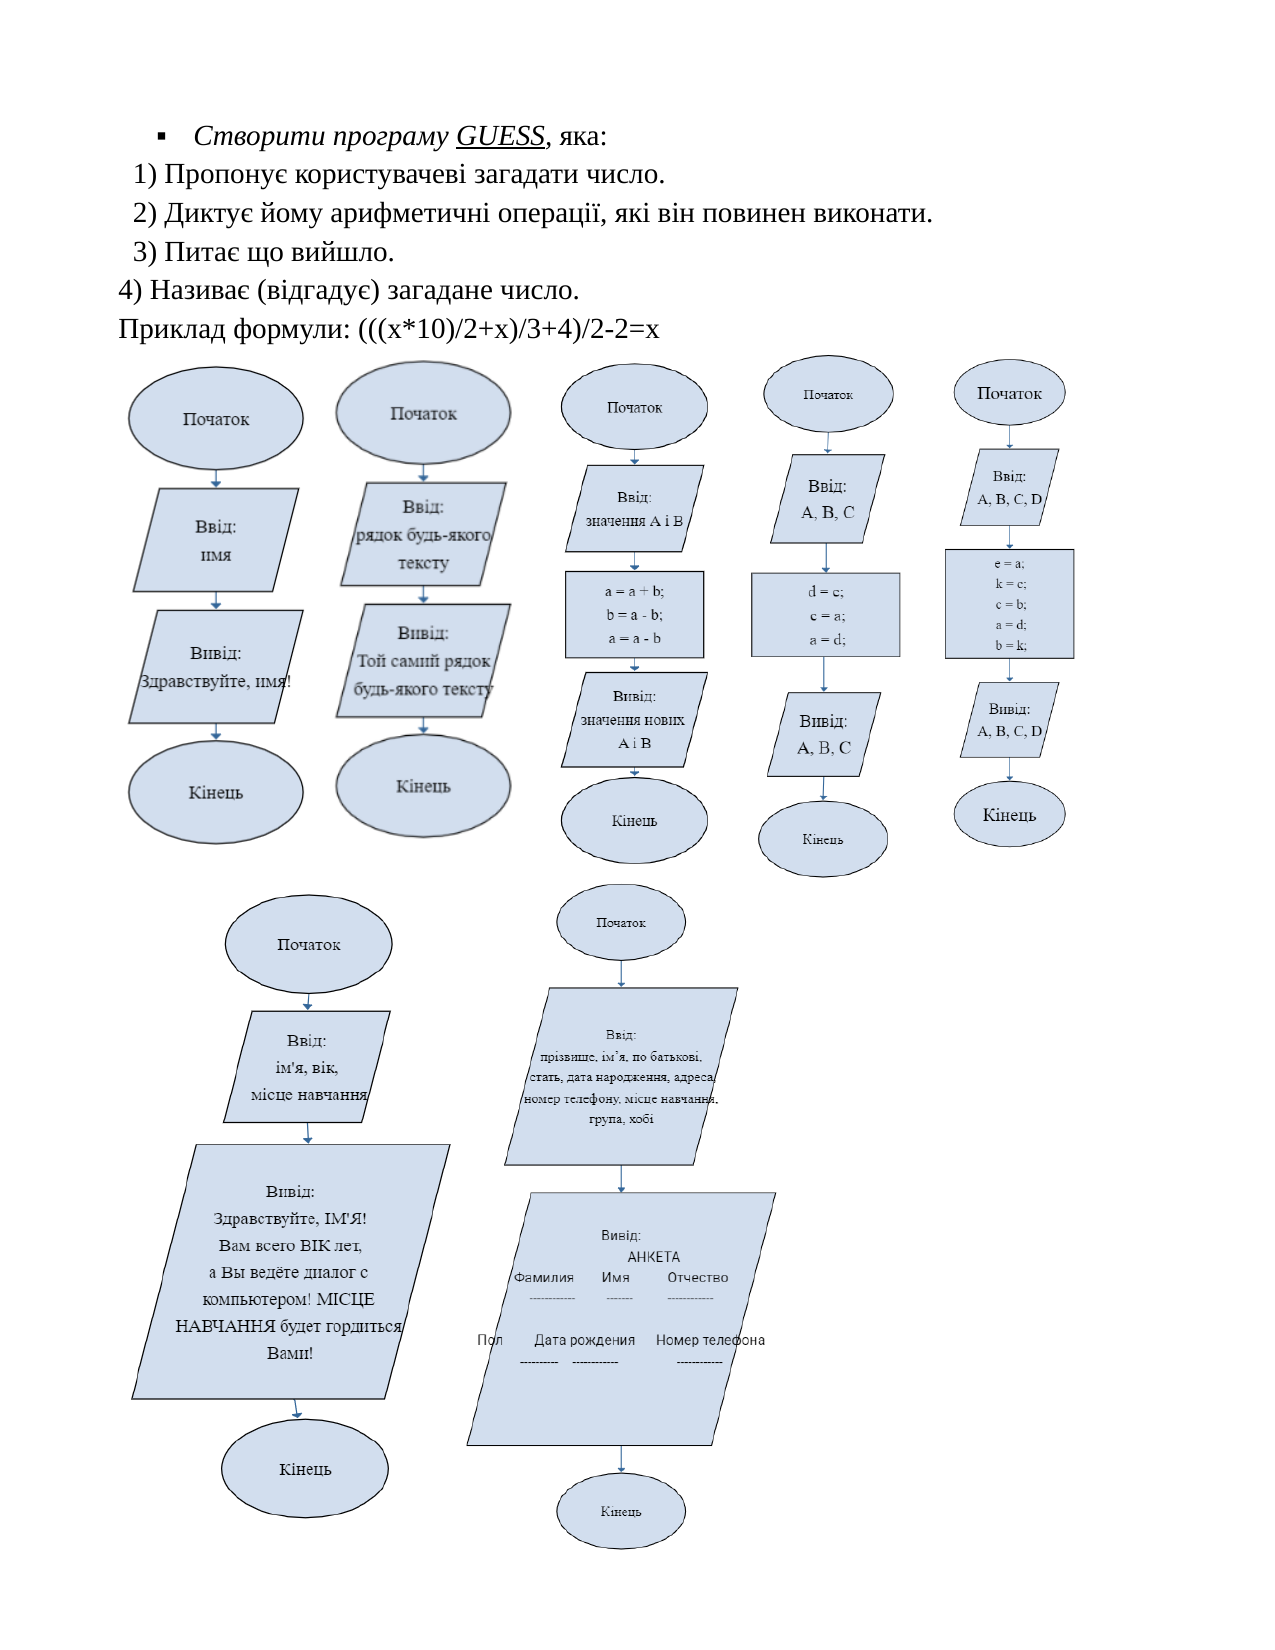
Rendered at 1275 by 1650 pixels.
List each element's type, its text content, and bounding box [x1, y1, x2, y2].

text 2. Опис розв’язку: [794, 1489, 1157, 1523]
text 2) Диктує йому арифметичні операції, які він повинен виконати. [118, 195, 1157, 229]
text 1) Пропонує користувачеві загадати число. [118, 157, 1157, 190]
text 3) Питає що вийшло. [118, 234, 1157, 267]
list Створити програму GUESS, яка: [156, 118, 1157, 152]
text 4) Називає (відгадує) загадане число. [118, 272, 1157, 306]
text Приклад формули: (((х*10)/2+х)/3+4)/2-2=х [118, 311, 1157, 344]
